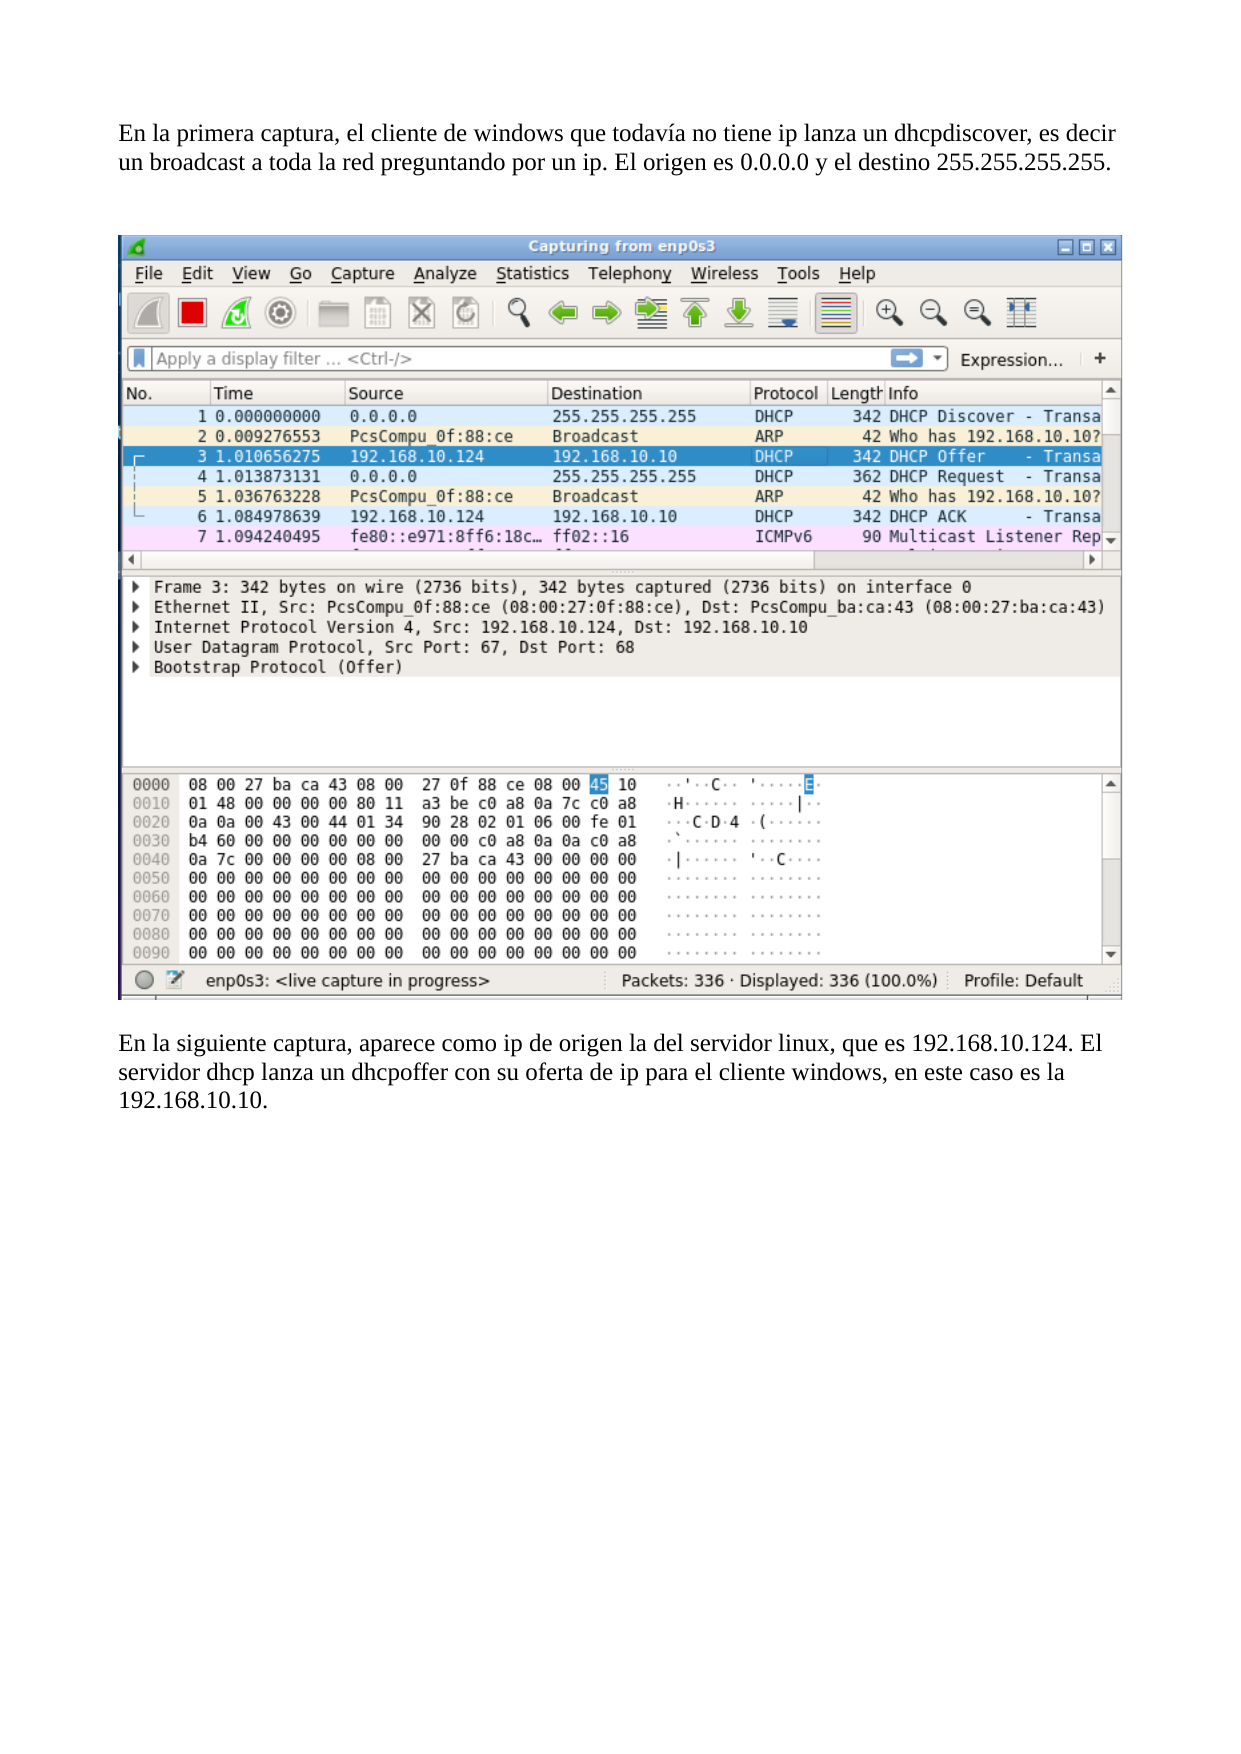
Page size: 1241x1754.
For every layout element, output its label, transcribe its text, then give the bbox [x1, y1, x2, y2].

text En la siguiente captura, aparece como ip de origen la del servidor linux, que es 192.168.10.124. El servidor dhcp lanza un dhcpoffer con su oferta de ip para el cliente windows, en este caso es la 192.168.10.10. [118, 1028, 1122, 1114]
text En la primera captura, el cliente de windows que todavía no tiene ip lanza un dhcpdiscover, es decir un broadcast a toda la red preguntando por un ip. El origen es 0.0.0.0 y el destino 255.255.255.255. [118, 118, 1122, 176]
picture [118, 235, 1123, 1000]
